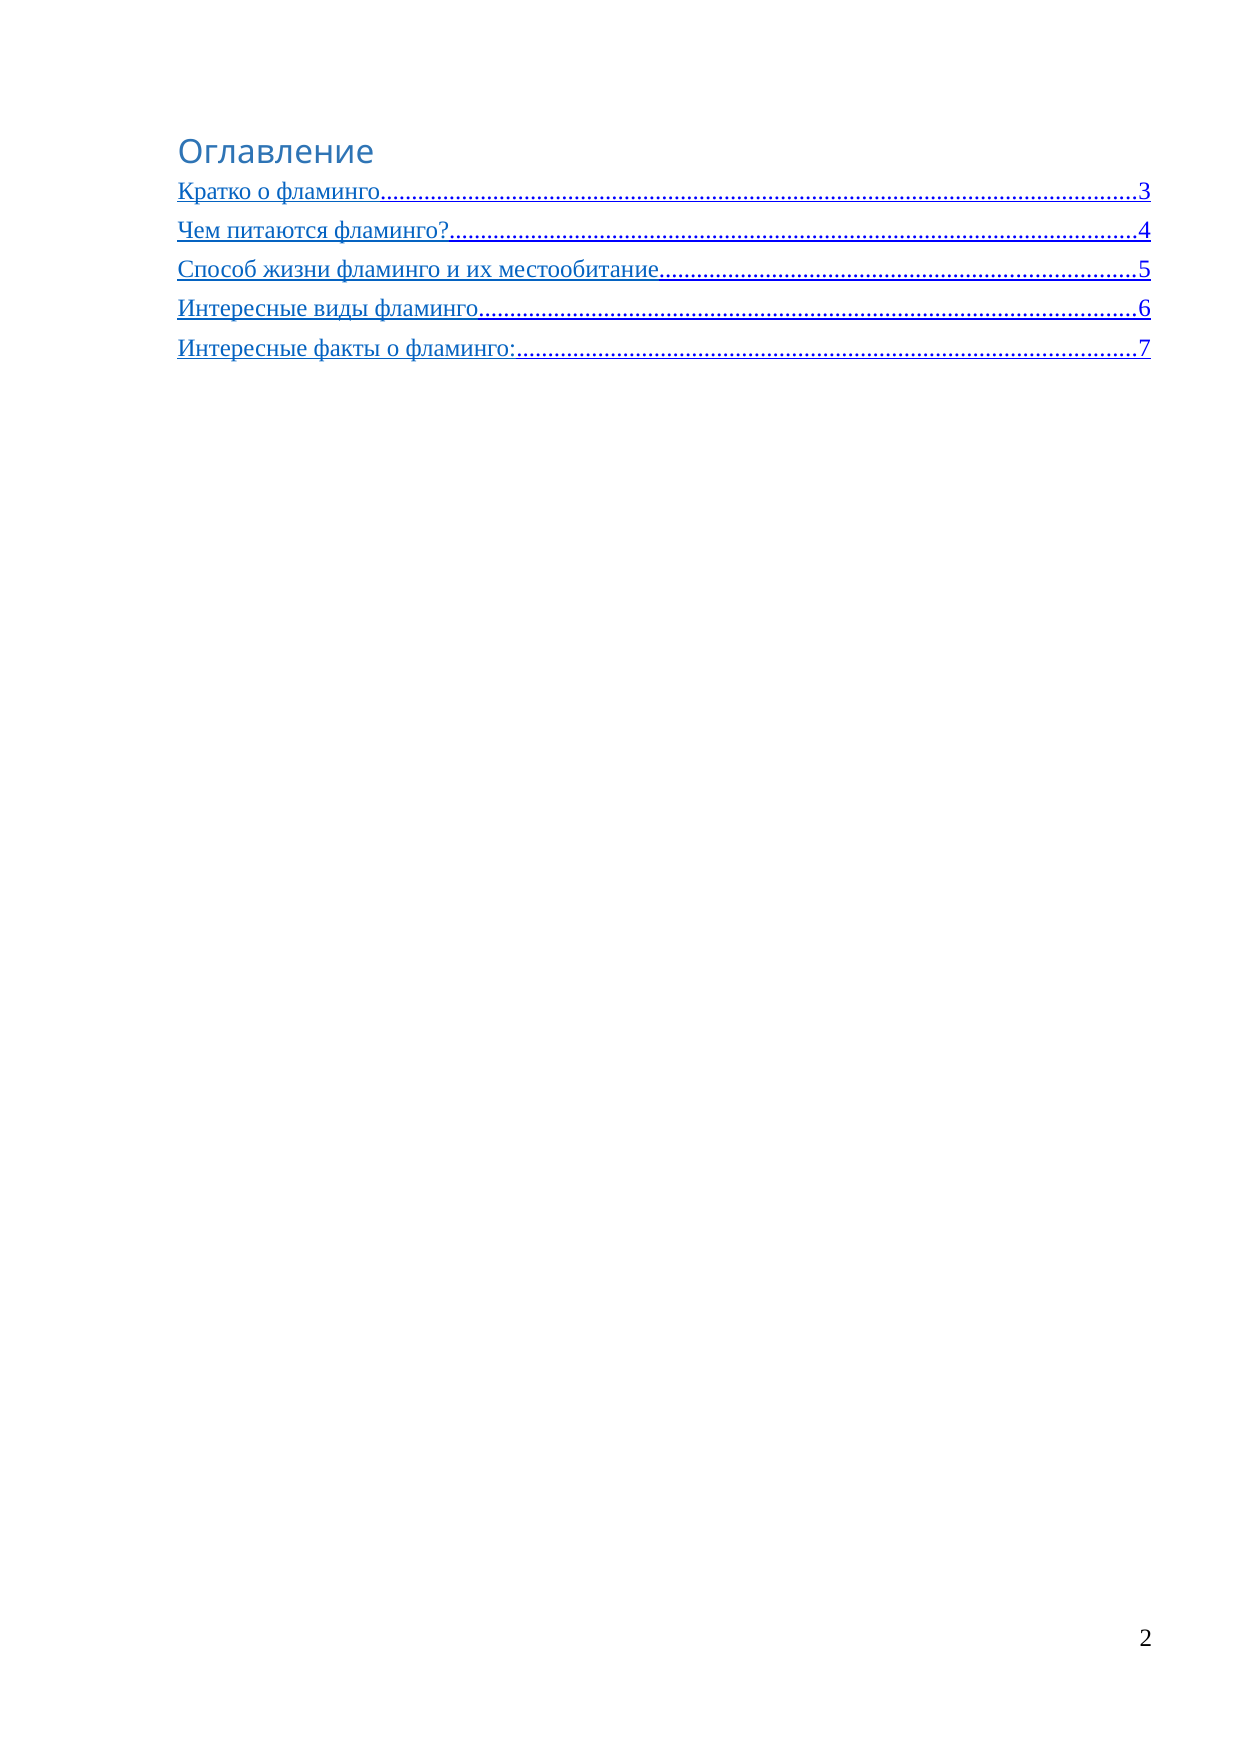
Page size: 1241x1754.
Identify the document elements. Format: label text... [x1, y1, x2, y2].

text Кратко о фламинго 3 [177, 176, 1152, 205]
text Интересные виды фламинго 6 [177, 293, 1152, 322]
text Способ жизни фламинго и их местообитание 5 [177, 254, 1152, 283]
text Чем питаются фламинго? 4 [177, 215, 1152, 244]
text Интересные факты о фламинго: 7 [177, 333, 1152, 361]
subtitle Оглавление [177, 127, 1152, 173]
